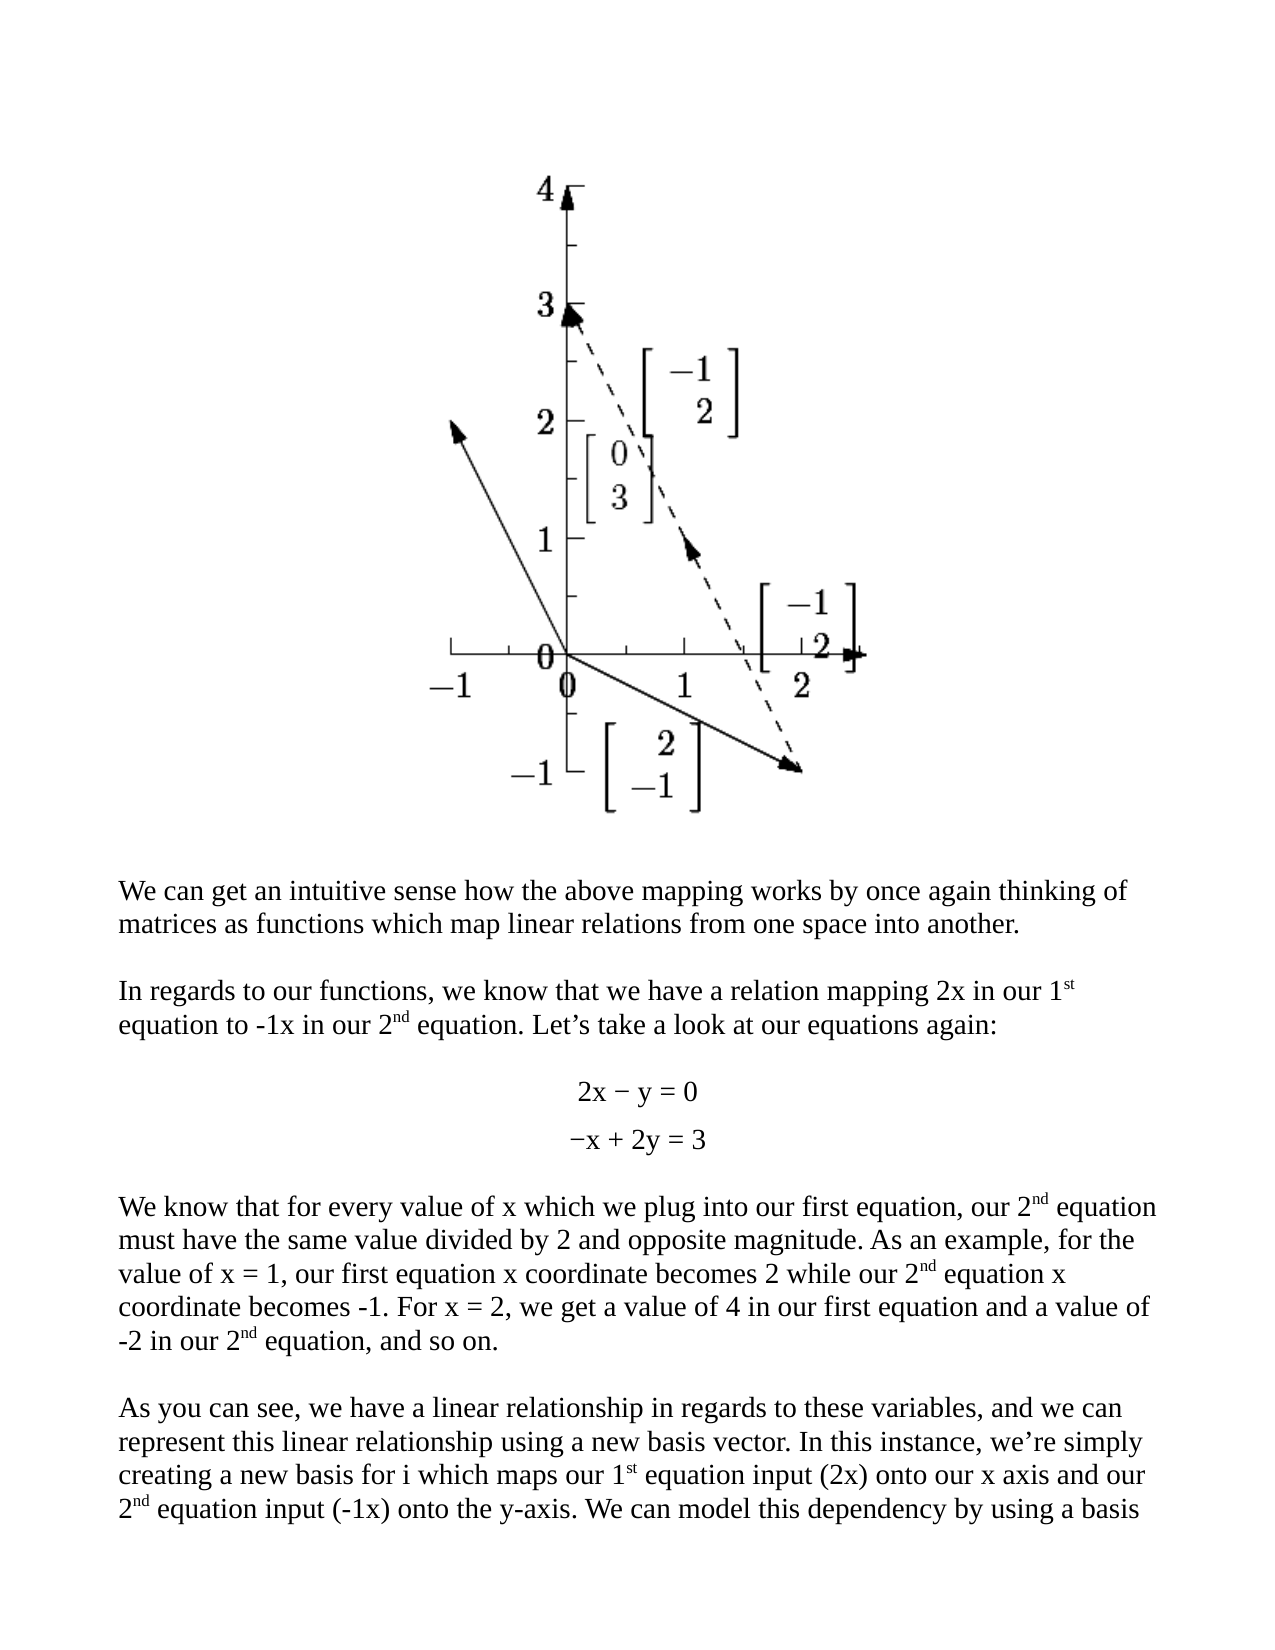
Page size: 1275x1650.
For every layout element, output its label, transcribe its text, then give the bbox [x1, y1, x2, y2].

text In regards to our functions, we know that we have a relation mapping 2x in our 1st equation to -1x in our 2nd equation. Let’s take a look at our equations again: [118, 973, 1157, 1040]
text As you can see, we have a linear relationship in regards to these variables, and we can represent this linear relationship using a new basis vector. In this instance, we’re simply creating a new basis for i which maps our 1st equation input (2x) onto our x axis and our 2nd equation input (-1x) onto the y-axis. We can model this dependency by using a basis [118, 1390, 1157, 1524]
text 2x − y = 0 [118, 1074, 1157, 1107]
text −x + 2y = 3 [118, 1122, 1157, 1155]
text We know that for every value of x which we plug into our first equation, our 2nd equation must have the same value divided by 2 and opposite magnitude. As an example, for the value of x = 1, our first equation x coordinate becomes 2 while our 2nd equation x coordinate becomes -1. For x = 2, we get a value of 4 in our first equation and a value of -2 in our 2nd equation, and so on. [118, 1189, 1157, 1357]
text We can get an intuitive sense how the above mapping works by once again thinking of matrices as functions which map linear relations from one space into another. [118, 873, 1157, 940]
picture [380, 151, 895, 840]
